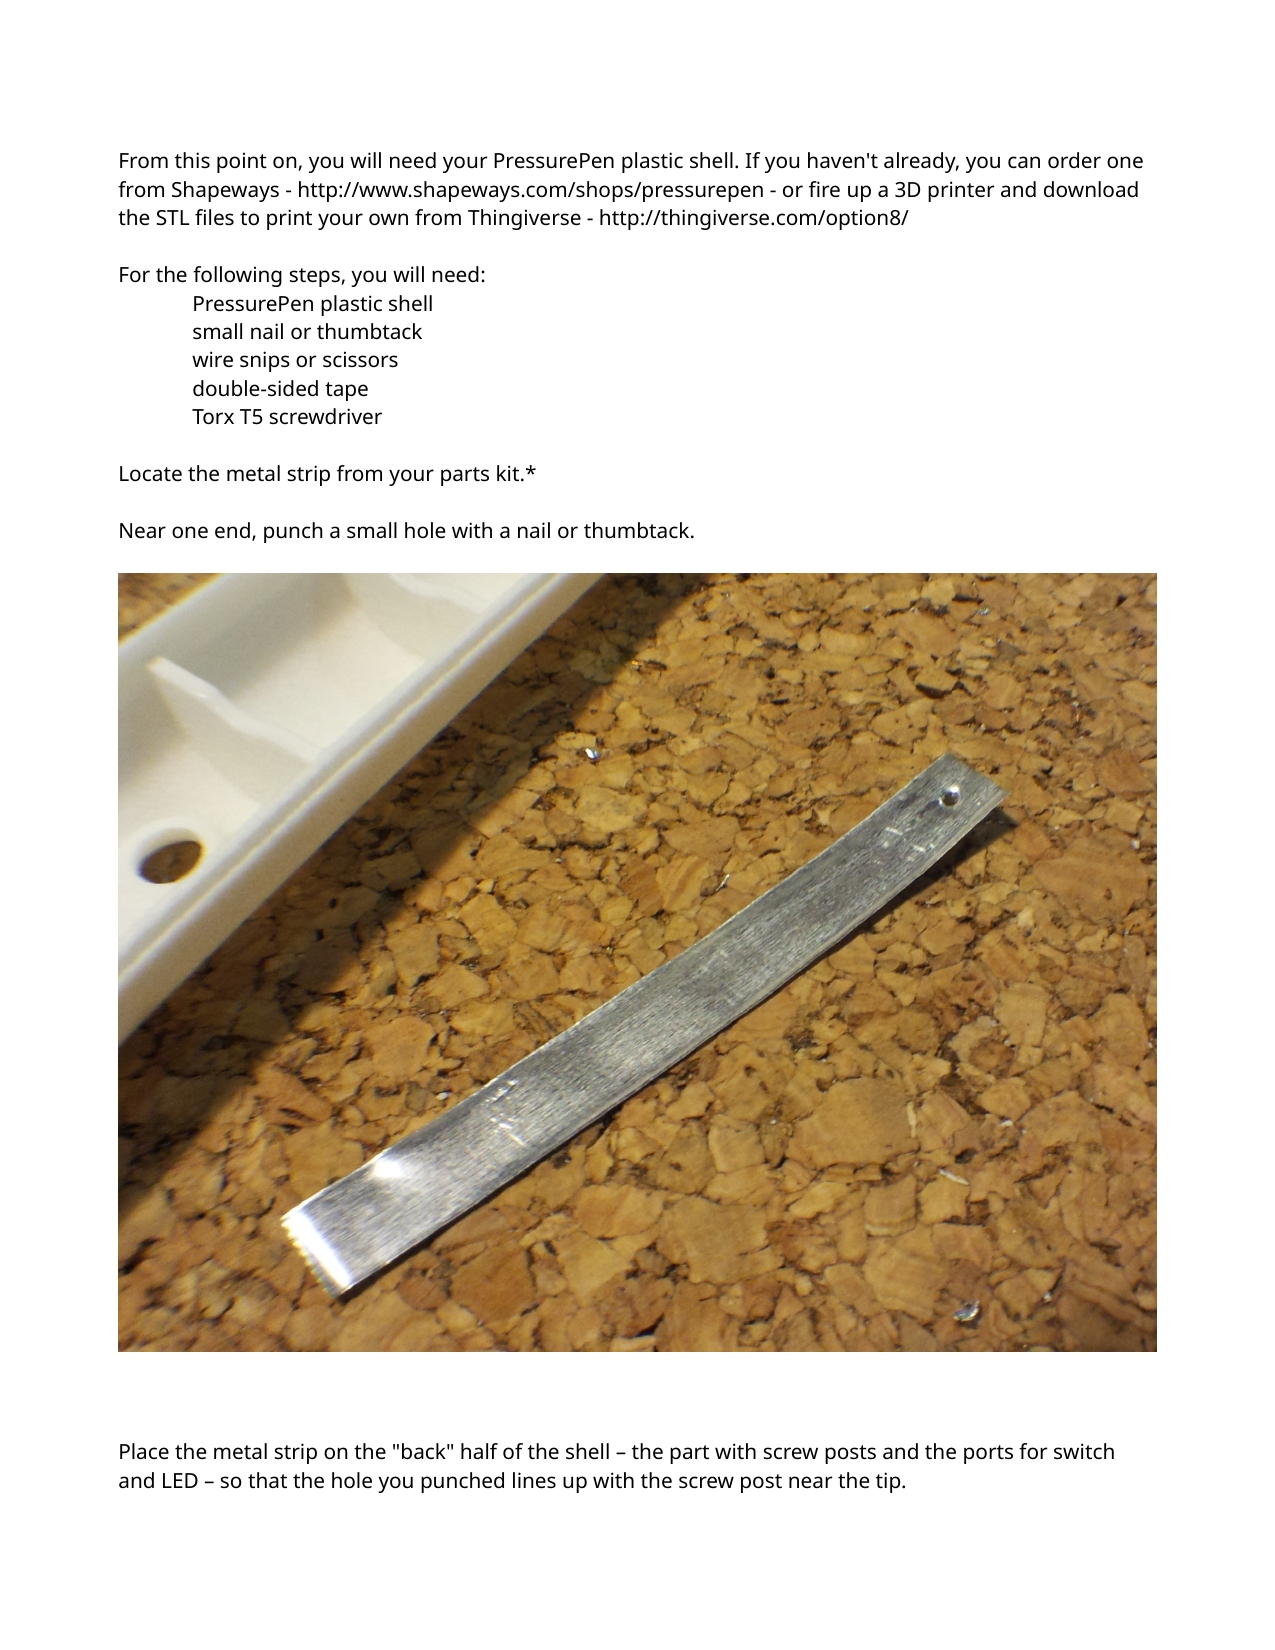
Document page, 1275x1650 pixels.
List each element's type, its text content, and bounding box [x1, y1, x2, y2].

picture [118, 573, 1157, 1352]
text wire snips or scissors [118, 346, 1157, 374]
text Near one end, punch a small hole with a nail or thumbtack. [118, 516, 1157, 545]
text small nail or thumbtack [118, 317, 1157, 346]
text From this point on, you will need your PressurePen plastic shell. If you haven't already, you can order one from Shapeways - http://www.shapeways.com/shops/pressurepen - or fire up a 3D printer and download the STL files to print your own from Thingiverse - http://thingiverse.com/option8/ [118, 147, 1157, 232]
text double-sided tape [118, 374, 1157, 402]
text Torx T5 screwdriver [118, 402, 1157, 431]
text Place the metal strip on the "back" half of the shell – the part with screw posts and the ports for switch and LED – so that the hole you punched lines up with the screw post near the tip. [118, 1437, 1157, 1494]
text For the following steps, you will need: [118, 260, 1157, 289]
text PressurePen plastic shell [118, 289, 1157, 317]
text Locate the metal strip from your parts kit.* [118, 459, 1157, 488]
